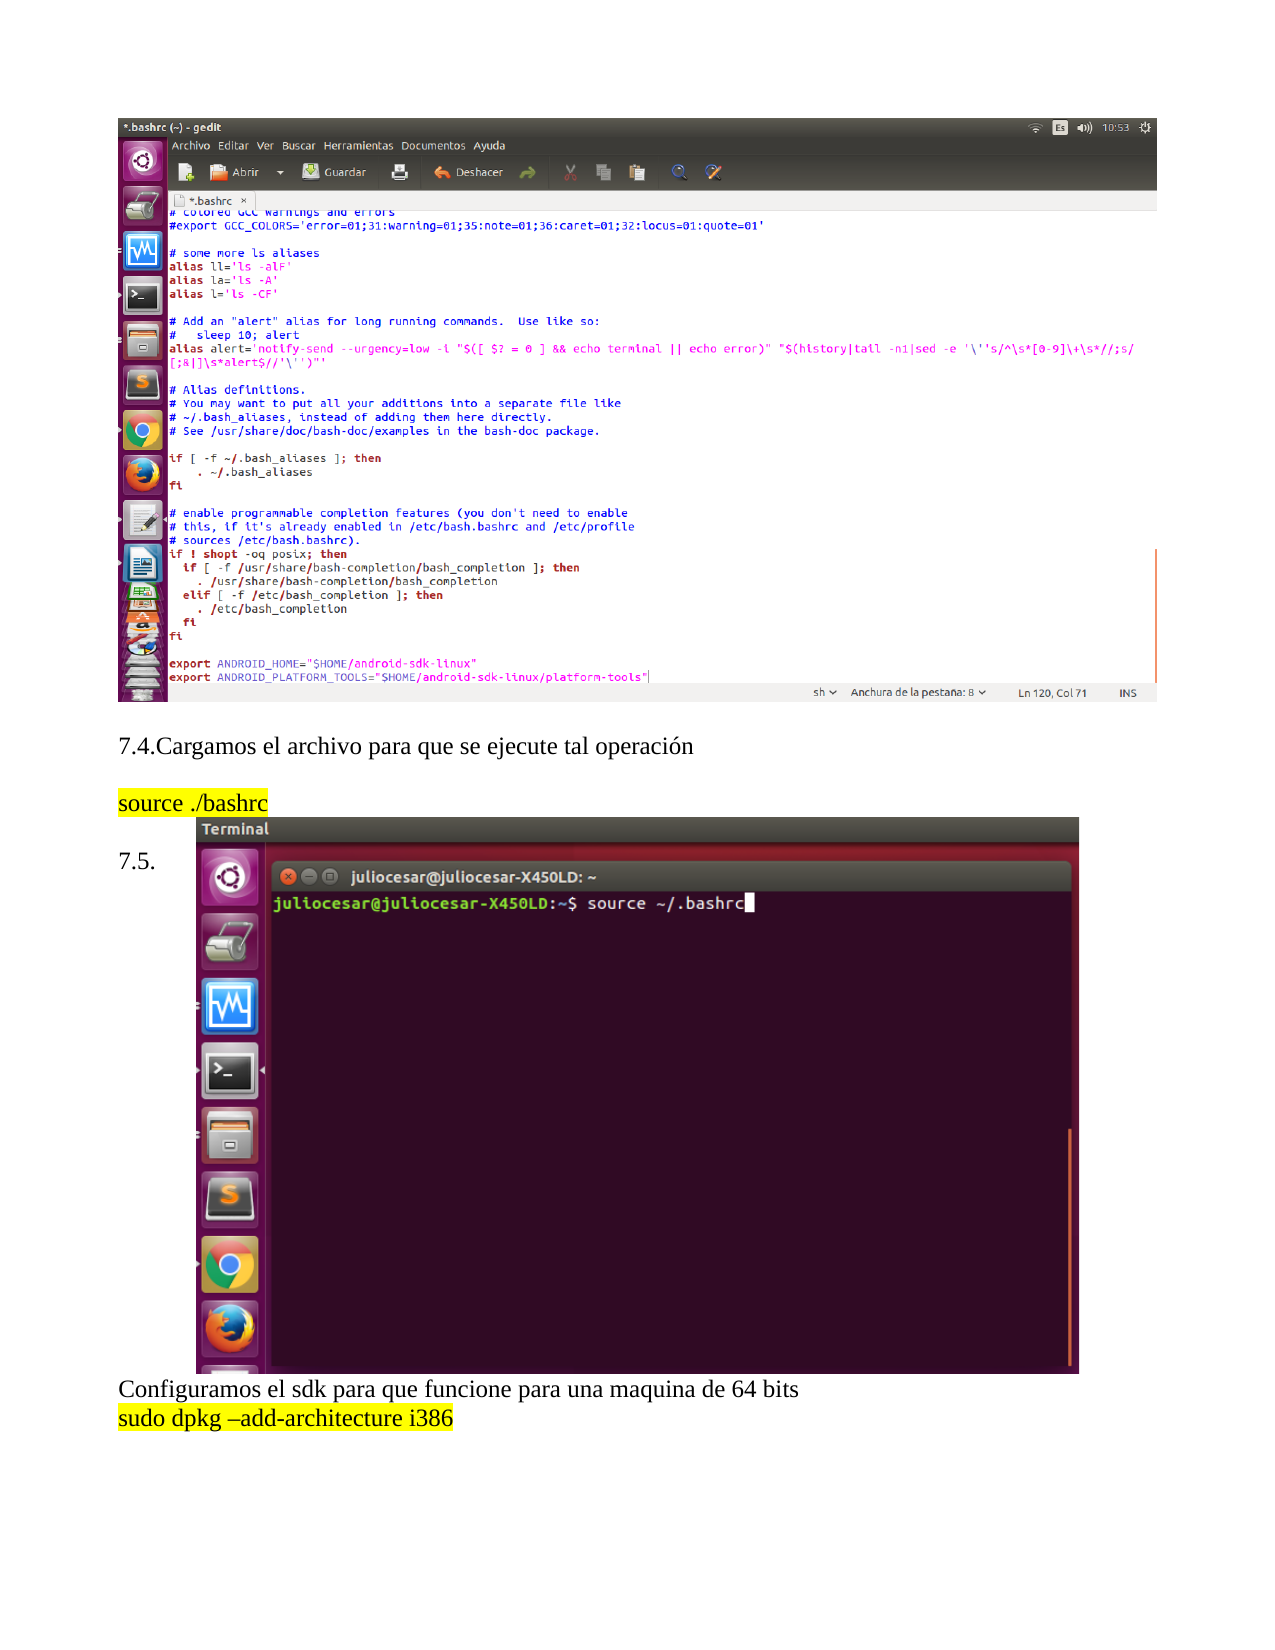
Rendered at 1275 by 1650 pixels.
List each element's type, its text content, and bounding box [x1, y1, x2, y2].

text source ./bashrc [118, 788, 1157, 817]
list Cargamos el archivo para que se ejecute tal operación [118, 731, 1157, 759]
list Configuramos el sdk para que funcione para una maquina de 64 bits [118, 846, 1157, 1403]
text sudo dpkg –add-architecture i386 [118, 1403, 1157, 1431]
